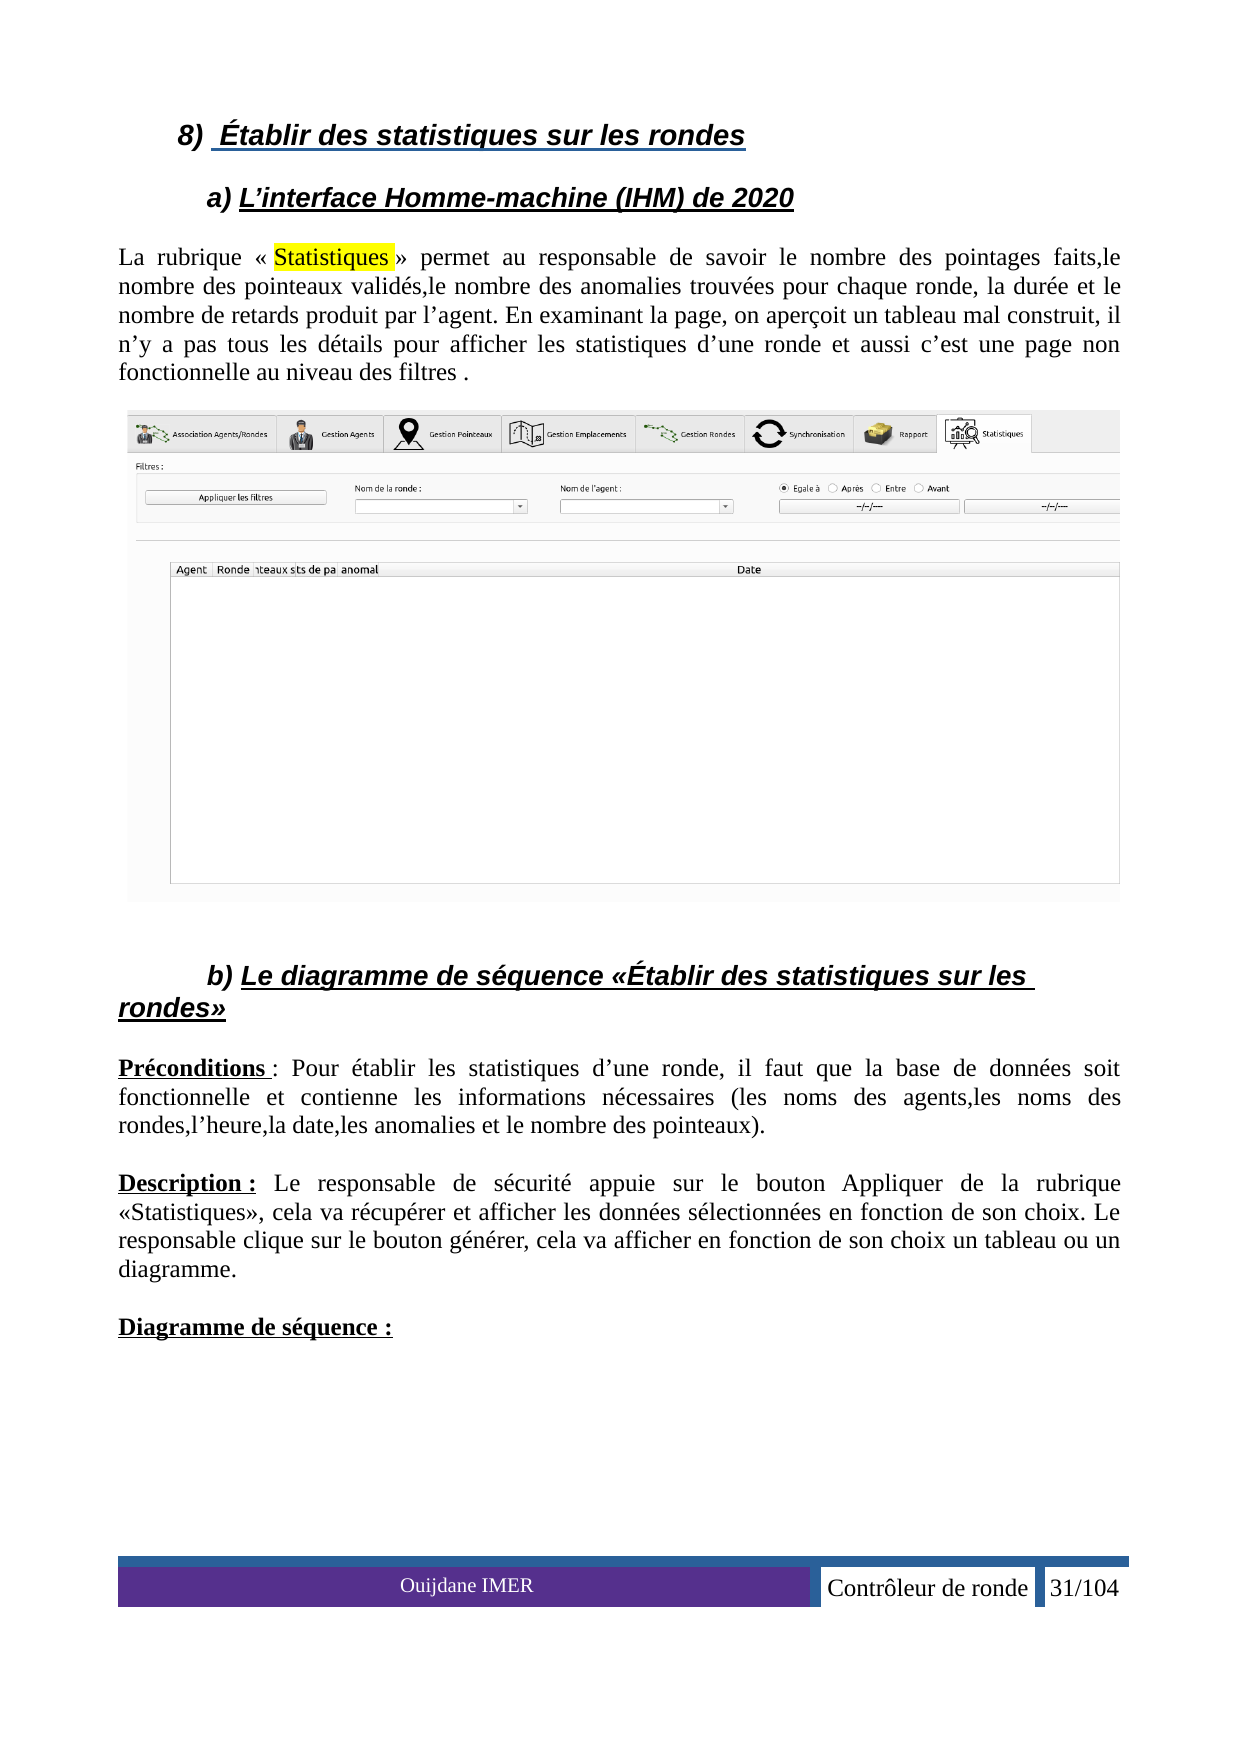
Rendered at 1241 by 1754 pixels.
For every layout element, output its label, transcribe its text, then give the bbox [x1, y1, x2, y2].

picture [127, 410, 1120, 902]
subtitle L’interface Homme-machine (IHM) de 2020 [118, 181, 1122, 213]
text Préconditions : Pour établir les statistiques d’une ronde, il faut que la base de données soit fonctionnelle et contienne les informations nécessaires (les noms des agents,les noms des rondes,l’heure,la date,les anomalies et le nombre des pointeaux). [118, 1053, 1122, 1139]
subtitle Le diagramme de séquence «Établir des statistiques sur les rondes» [118, 960, 1122, 1023]
text Diagramme de séquence : [118, 1312, 1122, 1340]
text La rubrique « Statistiques » permet au responsable de savoir le nombre des pointages faits,le nombre des pointeaux validés,le nombre des anomalies trouvées pour chaque ronde, la durée et le nombre de retards produit par l’agent. En examinant la page, on aperçoit un tableau mal construit, il n’y a pas tous les détails pour afficher les statistiques d’une ronde et aussi c’est une page non fonctionnelle au niveau des filtres . [118, 242, 1122, 386]
subtitle Établir des statistiques sur les rondes [118, 118, 1122, 152]
text Description : Le responsable de sécurité appuie sur le bouton Appliquer de la rubrique «Statistiques», cela va récupérer et afficher les données sélectionnées en fonction de son choix. Le responsable clique sur le bouton générer, cela va afficher en fonction de son choix un tableau ou un diagramme. [118, 1168, 1122, 1283]
